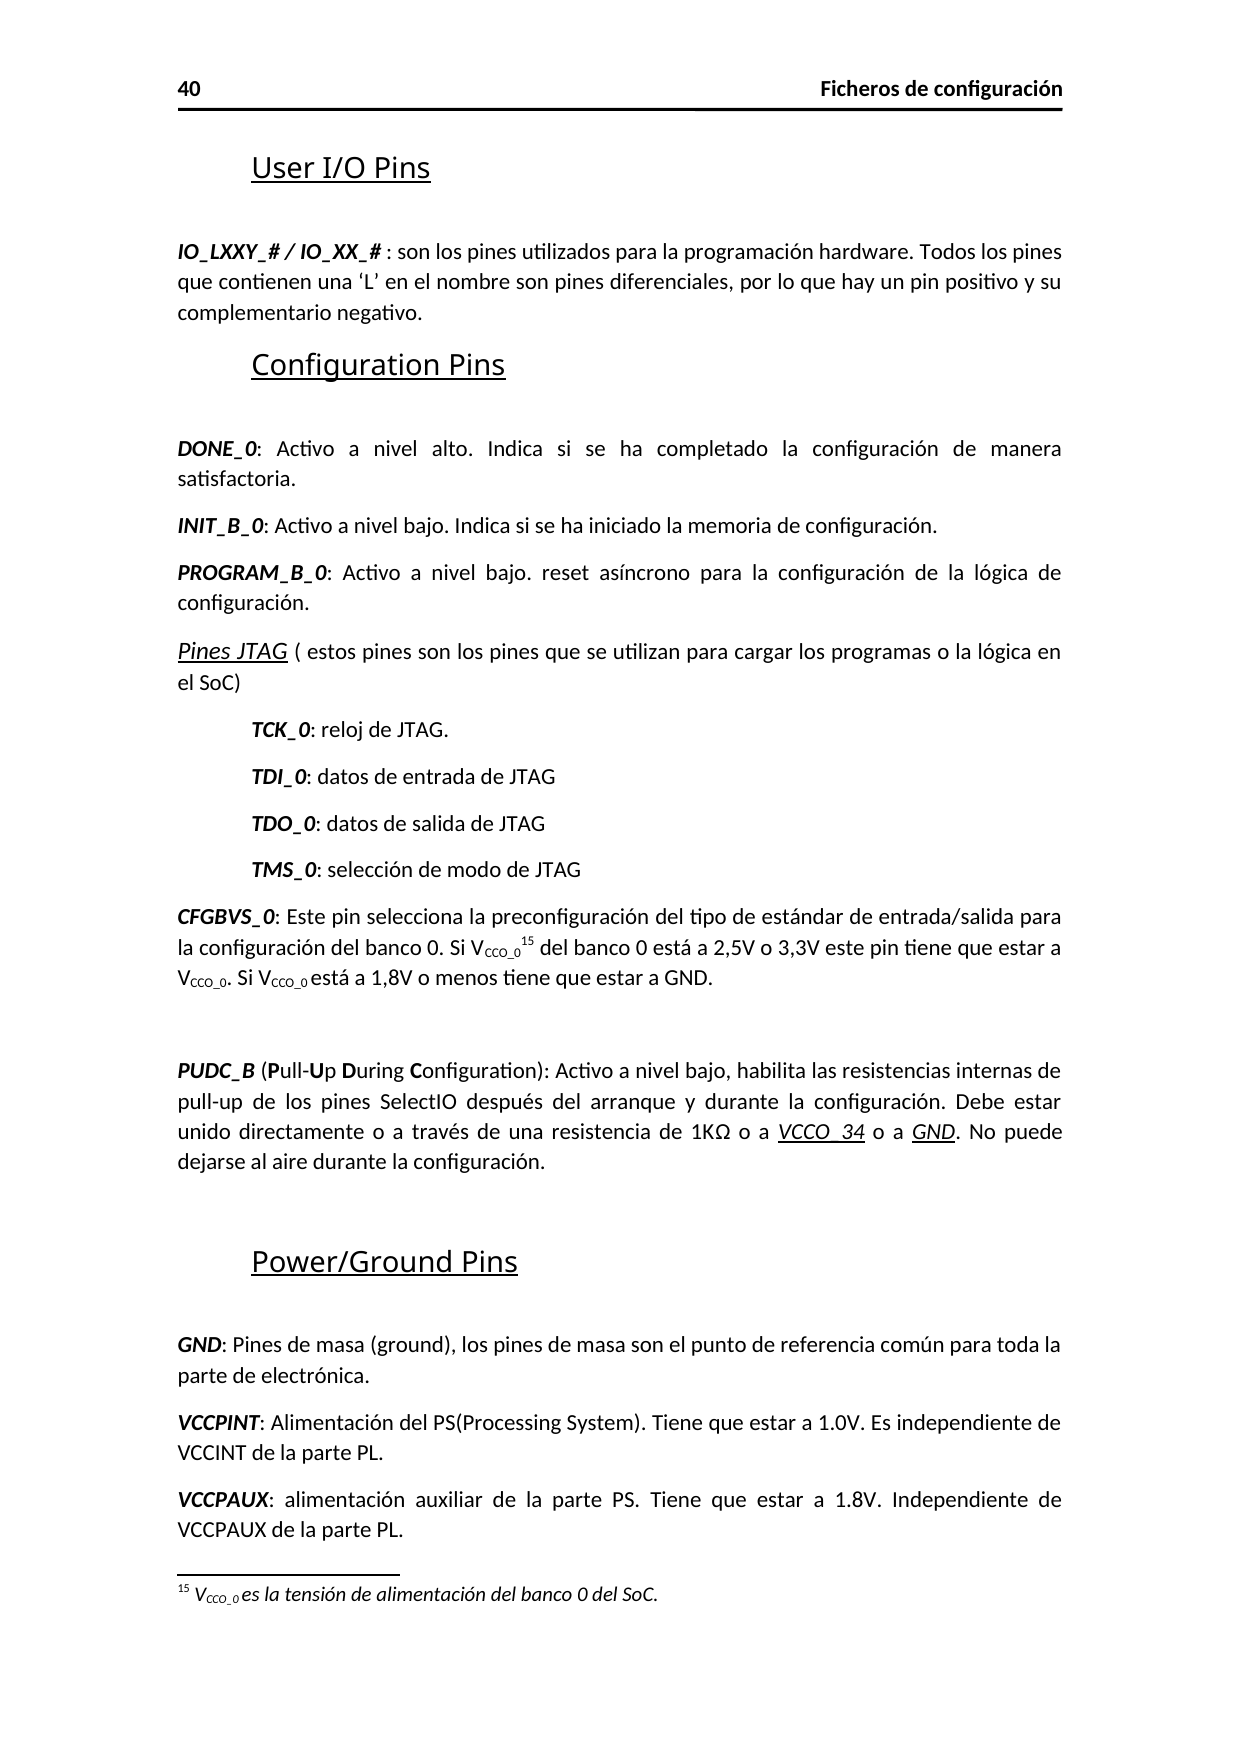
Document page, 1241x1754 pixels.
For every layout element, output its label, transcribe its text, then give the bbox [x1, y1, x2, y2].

text IO_LXXY_# / IO_XX_# : son los pines utilizados para la programación hardware. Todos los pines que contienen una ‘L’ en el nombre son pines diferenciales, por lo que hay un pin positivo y su complementario negativo. [177, 237, 1063, 326]
text Pines JTAG ( estos pines son los pines que se utilizan para cargar los programas o la lógica en el SoC) [177, 635, 1063, 696]
text TDI_0: datos de entrada de JTAG [177, 762, 1063, 790]
text VCCPINT: Alimentación del PS(Processing System). Tiene que estar a 1.0V. Es independiente de VCCINT de la parte PL. [177, 1408, 1063, 1466]
subtitle Configuration Pins [251, 344, 1063, 384]
text DONE_0: Activo a nivel alto. Indica si se ha completado la configuración de manera satisfactoria. [177, 434, 1063, 492]
text TMS_0: selección de modo de JTAG [177, 856, 1063, 883]
text VCCPAUX: alimentación auxiliar de la parte PS. Tiene que estar a 1.8V. Independiente de VCCPAUX de la parte PL. [177, 1485, 1063, 1543]
subtitle User I/O Pins [251, 148, 1063, 187]
text TCK_0: reloj de JTAG. [177, 715, 1063, 743]
subtitle Power/Ground Pins [251, 1241, 1063, 1281]
text INIT_B_0: Activo a nivel bajo. Indica si se ha iniciado la memoria de configuración. [177, 511, 1063, 539]
text TDO_0: datos de salida de JTAG [177, 809, 1063, 837]
text CFGBVS_0: Este pin selecciona la preconfiguración del tipo de estándar de entrada/salida para la configuración del banco 0. Si VCCO_0 del banco 0 está a 2,5V o 3,3V este pin tiene que estar a VCCO_0. Si VCCO_0 está a 1,8V o menos tiene que estar a GND. [177, 902, 1063, 991]
text GND: Pines de masa (ground), los pines de masa son el punto de referencia común para toda la parte de electrónica. [177, 1331, 1063, 1389]
text PROGRAM_B_0: Activo a nivel bajo. reset asíncrono para la configuración de la lógica de configuración. [177, 558, 1063, 616]
text PUDC_B (Pull-Up During Configuration): Activo a nivel bajo, habilita las resistencias internas de pull-up de los pines SelectIO después del arranque y durante la configuración. Debe estar unido directamente o a través de una resistencia de 1KΩ o a VCCO_34 o a GND. No puede dejarse al aire durante la configuración. [177, 1057, 1063, 1175]
text VCCO_0 es la tensión de alimentación del banco 0 del SoC. [177, 1581, 1063, 1606]
